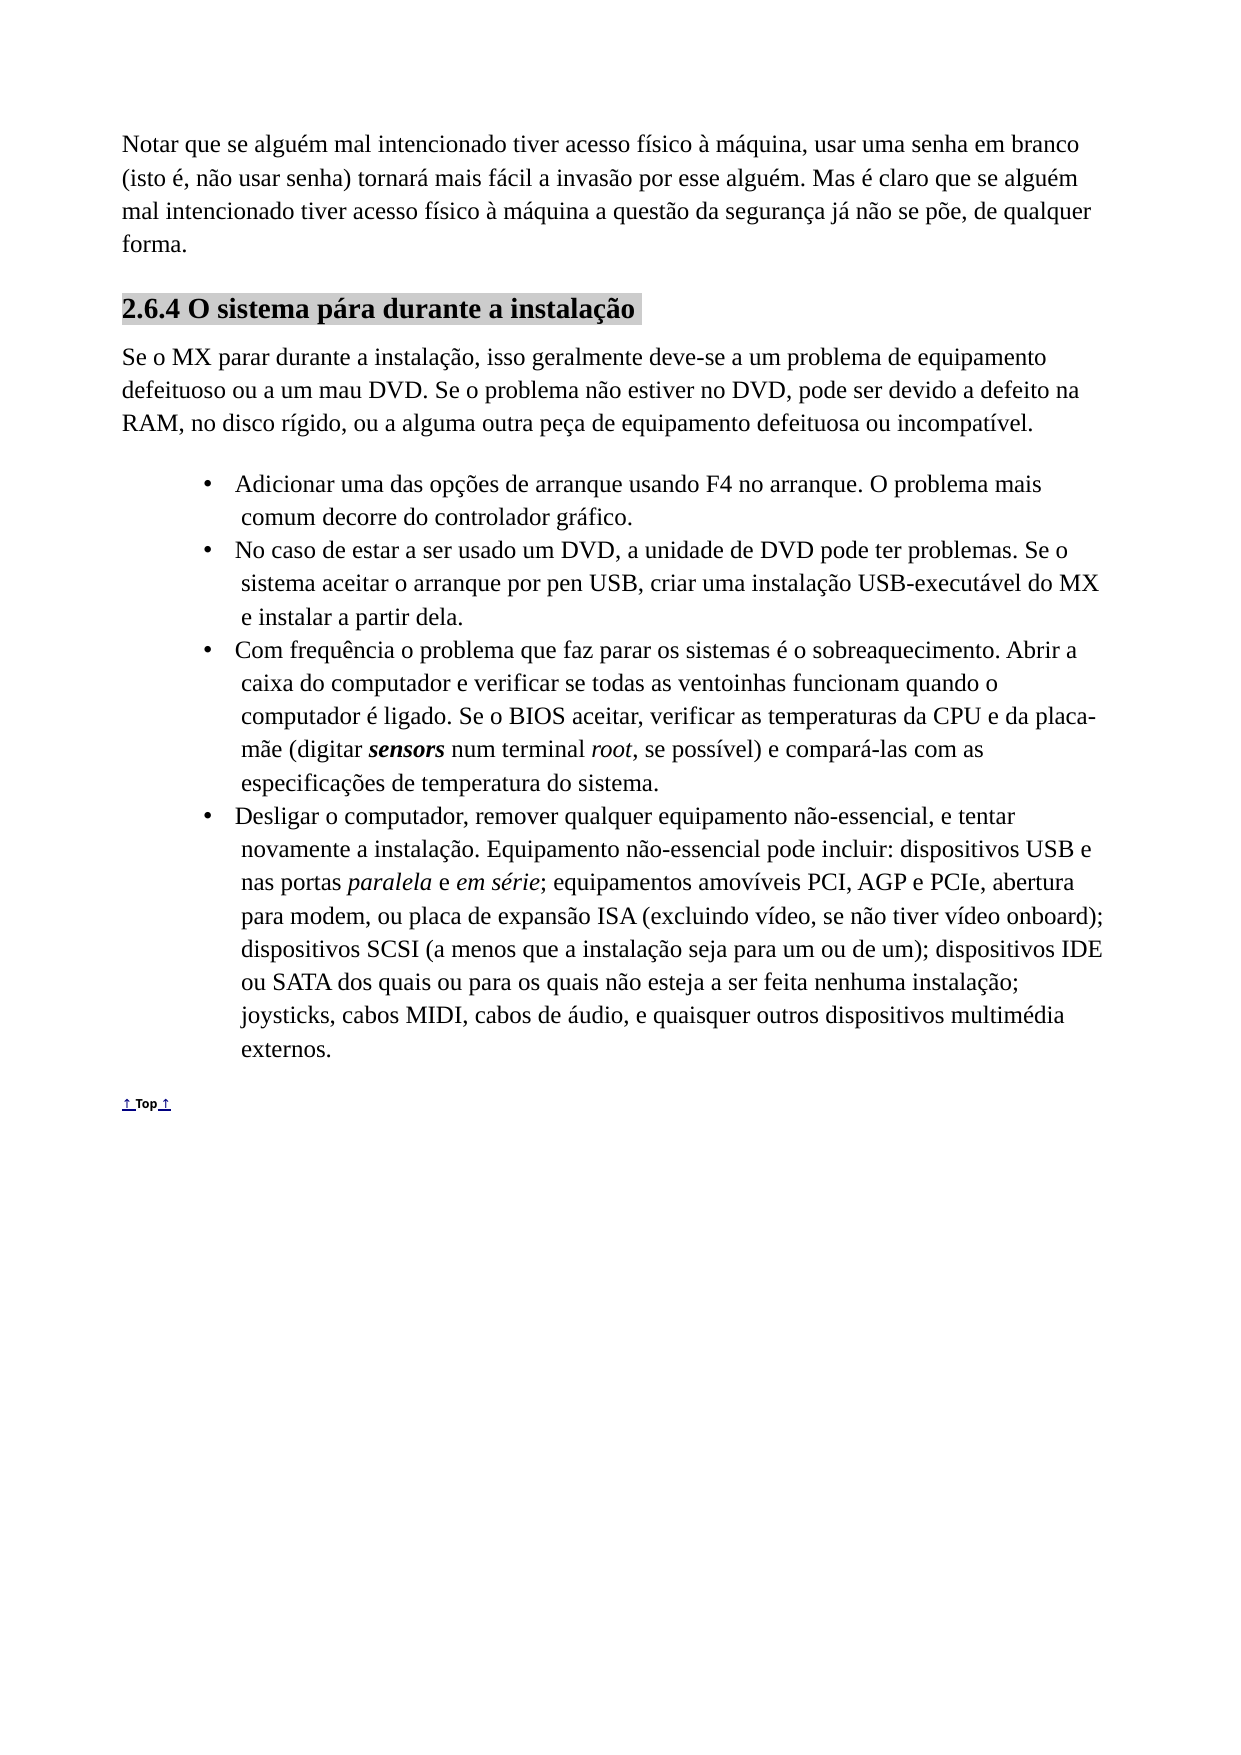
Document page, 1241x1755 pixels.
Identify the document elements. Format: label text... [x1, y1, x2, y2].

text Se o MX parar durante a instalação, isso geralmente deve-se a um problema de equipamento defeituoso ou a um mau DVD. Se o problema não estiver no DVD, pode ser devido a defeito na RAM, no disco rígido, ou a alguma outra peça de equipamento defeituosa ou incompatível. [115, 337, 1122, 443]
list No caso de estar a ser usado um DVD, a unidade de DVD pode ter problemas. Se o sistema aceitar o arranque por pen USB, criar uma instalação USB-executável do MX e instalar a partir dela. [197, 530, 1122, 630]
subtitle 2.6.4 O sistema pára durante a instalação [115, 286, 1122, 325]
text Notar que se alguém mal intencionado tiver acesso físico à máquina, usar uma senha em branco (isto é, não usar senha) tornará mais fácil a invasão por esse alguém. Mas é claro que se alguém mal intencionado tiver acesso físico à máquina a questão da segurança já não se põe, de qualquer forma. [115, 124, 1122, 258]
text ↑ Top ↑ [115, 1089, 1122, 1118]
list Adicionar uma das opções de arranque usando F4 no arranque. O problema mais comum decorre do controlador gráfico. [197, 463, 1122, 530]
list Com frequência o problema que faz parar os sistemas é o sobreaquecimento. Abrir a caixa do computador e verificar se todas as ventoinhas funcionam quando o computador é ligado. Se o BIOS aceitar, verificar as temperaturas da CPU e da placa-mãe (digitar sensors num terminal root, se possível) e compará-las com as especificações de temperatura do sistema. [197, 630, 1122, 796]
list Desligar o computador, remover qualquer equipamento não-essencial, e tentar novamente a instalação. Equipamento não-essencial pode incluir: dispositivos USB e nas portas paralela e em série; equipamentos amovíveis PCI, AGP e PCIe, abertura para modem, ou placa de expansão ISA (excluindo vídeo, se não tiver vídeo onboard); dispositivos SCSI (a menos que a instalação seja para um ou de um); dispositivos IDE ou SATA dos quais ou para os quais não esteja a ser feita nenhuma instalação; joysticks, cabos MIDI, cabos de áudio, e quaisquer outros dispositivos multimédia externos. [197, 796, 1122, 1069]
